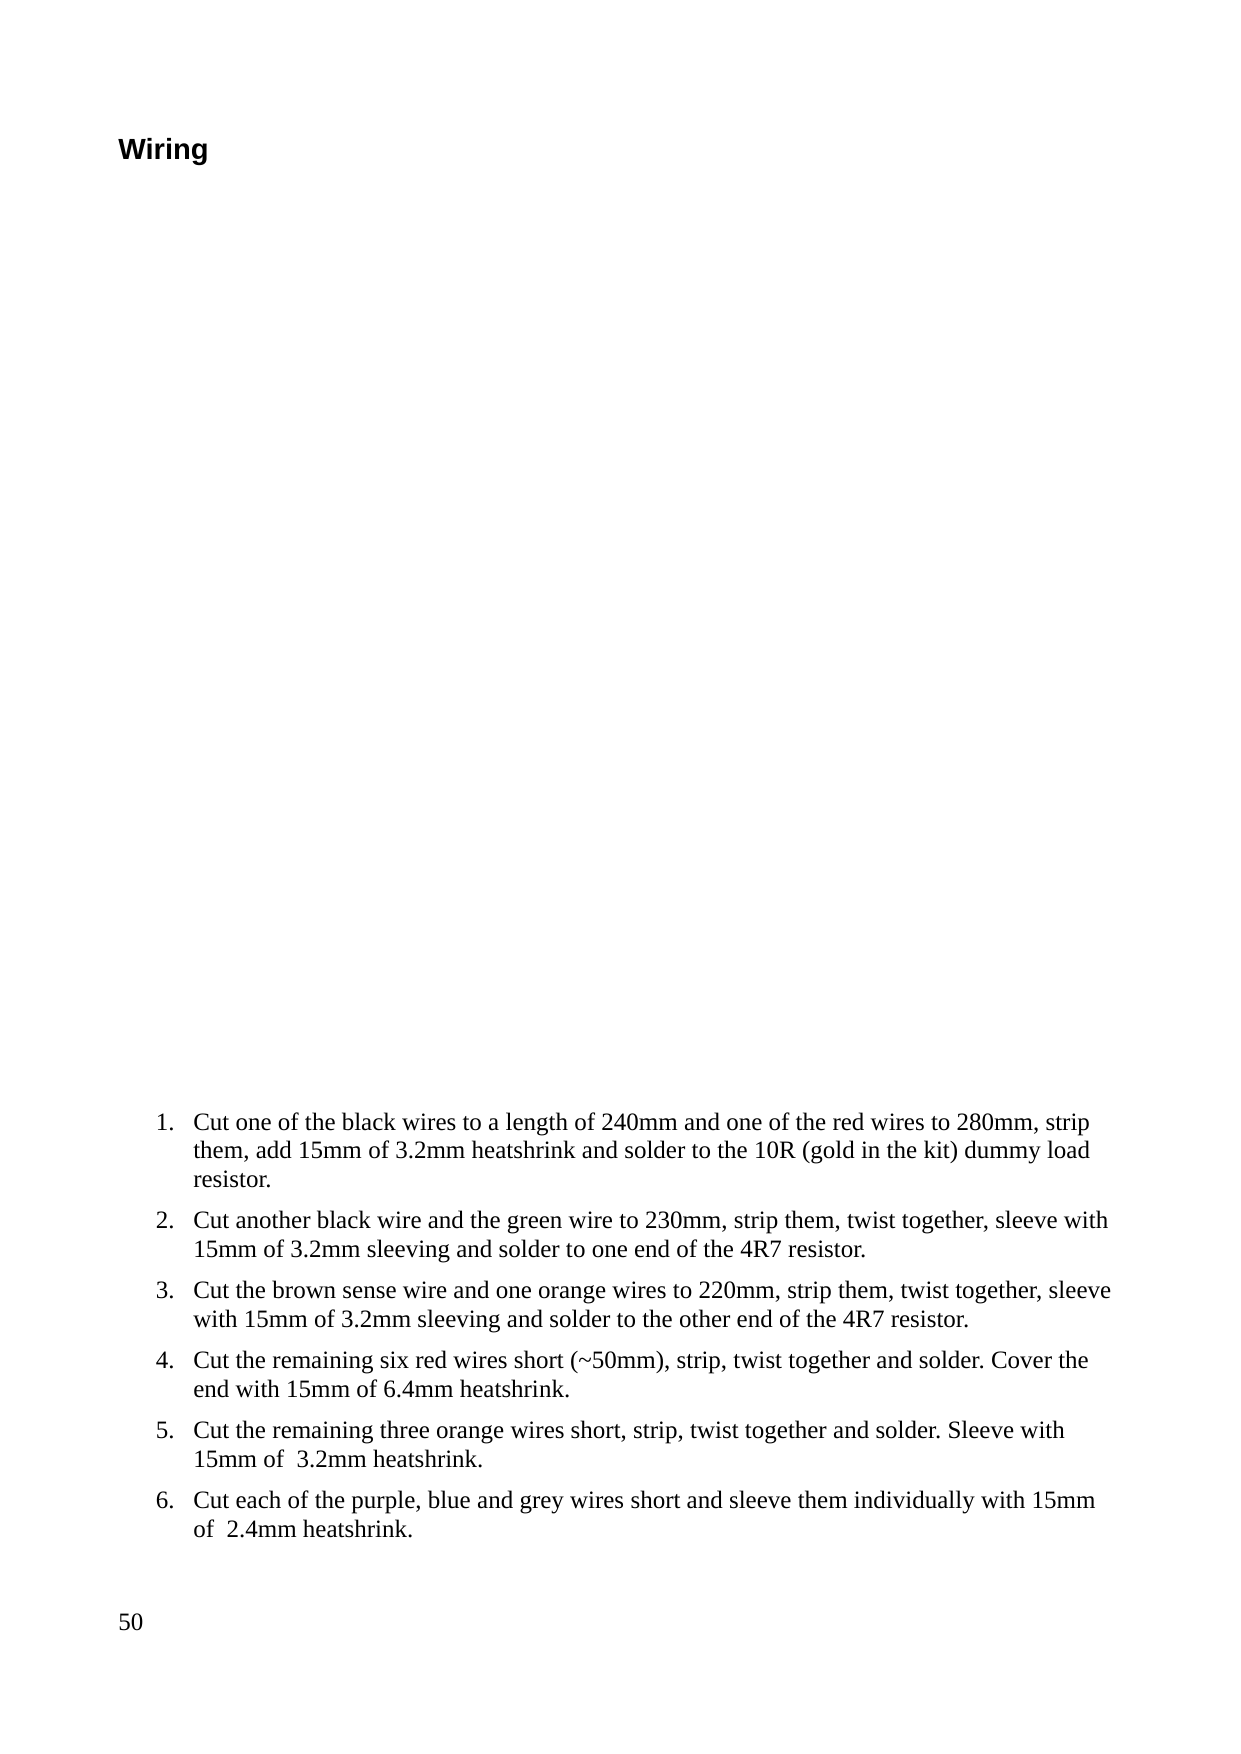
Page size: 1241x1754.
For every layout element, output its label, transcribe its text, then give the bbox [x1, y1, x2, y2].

list Cut one of the black wires to a length of 240mm and one of the red wires to 280mm, strip them, add 15mm of 3.2mm heatshrink and solder to the 10R (gold in the kit) dummy load resistor. [156, 1107, 1122, 1193]
list Cut the remaining three orange wires short, strip, twist together and solder. Sleeve with 15mm of 3.2mm heatshrink. [156, 1415, 1122, 1473]
subtitle Wiring [118, 132, 1122, 165]
list Cut another black wire and the green wire to 230mm, strip them, twist together, sleeve with 15mm of 3.2mm sleeving and solder to one end of the 4R7 resistor. [156, 1205, 1122, 1263]
list Cut the remaining six red wires short (~50mm), strip, twist together and solder. Cover the end with 15mm of 6.4mm heatshrink. [156, 1345, 1122, 1403]
list Cut the brown sense wire and one orange wires to 220mm, strip them, twist together, sleeve with 15mm of 3.2mm sleeving and solder to the other end of the 4R7 resistor. [156, 1275, 1122, 1333]
list Cut each of the purple, blue and grey wires short and sleeve them individually with 15mm of 2.4mm heatshrink. [156, 1485, 1122, 1543]
